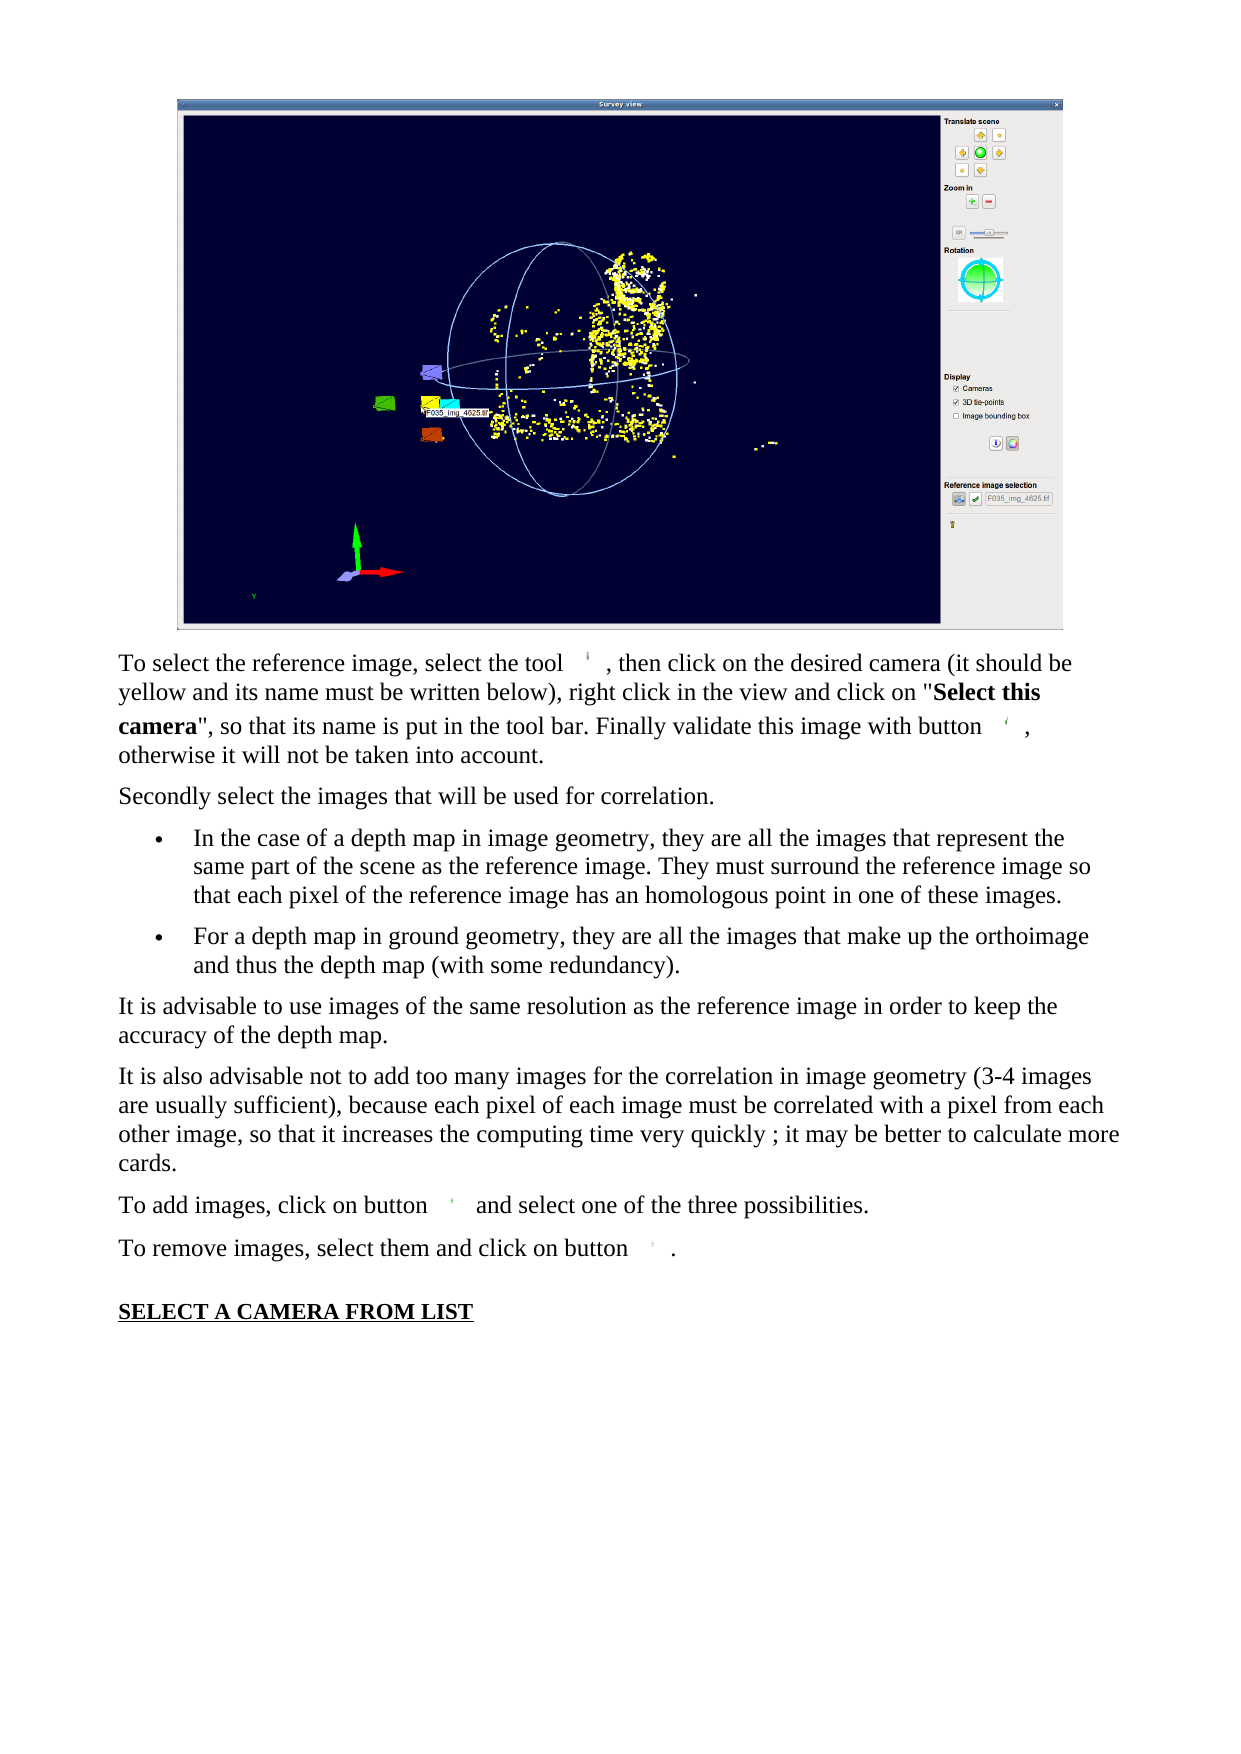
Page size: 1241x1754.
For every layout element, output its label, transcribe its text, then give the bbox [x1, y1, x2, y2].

text To add images, click on button and select one of the three possibilities. [118, 1189, 1122, 1218]
picture [177, 99, 1063, 630]
text Secondly select the images that will be used for correlation. [118, 781, 1122, 810]
list In the case of a depth map in image geometry, they are all the images that represent the same part of the scene as the reference image. They must surround the reference image so that each pixel of the reference image has an homologous point in one of these images. [156, 823, 1122, 909]
text To select the reference image, select the tool , then click on the desired camera (it should be yellow and its name must be written below), right click in the view and click on "Select this camera", so that its name is put in the tool bar. Finally validate this image with button , otherwise it will not be taken into account. [118, 642, 1122, 769]
text To remove images, select them and click on button . [118, 1231, 1122, 1262]
list For a depth map in ground geometry, they are all the images that make up the orthoimage and thus the depth map (with some redundancy). [156, 921, 1122, 979]
text It is advisable to use images of the same resolution as the reference image in order to keep the accuracy of the depth map. [118, 991, 1122, 1049]
text It is also advisable not to add too many images for the correlation in image geometry (3-4 images are usually sufficient), because each pixel of each image must be correlated with a pixel from each other image, so that it increases the computing time very quickly ; it may be better to calculate more cards. [118, 1061, 1122, 1176]
subtitle select a camera from list [118, 1298, 1122, 1324]
